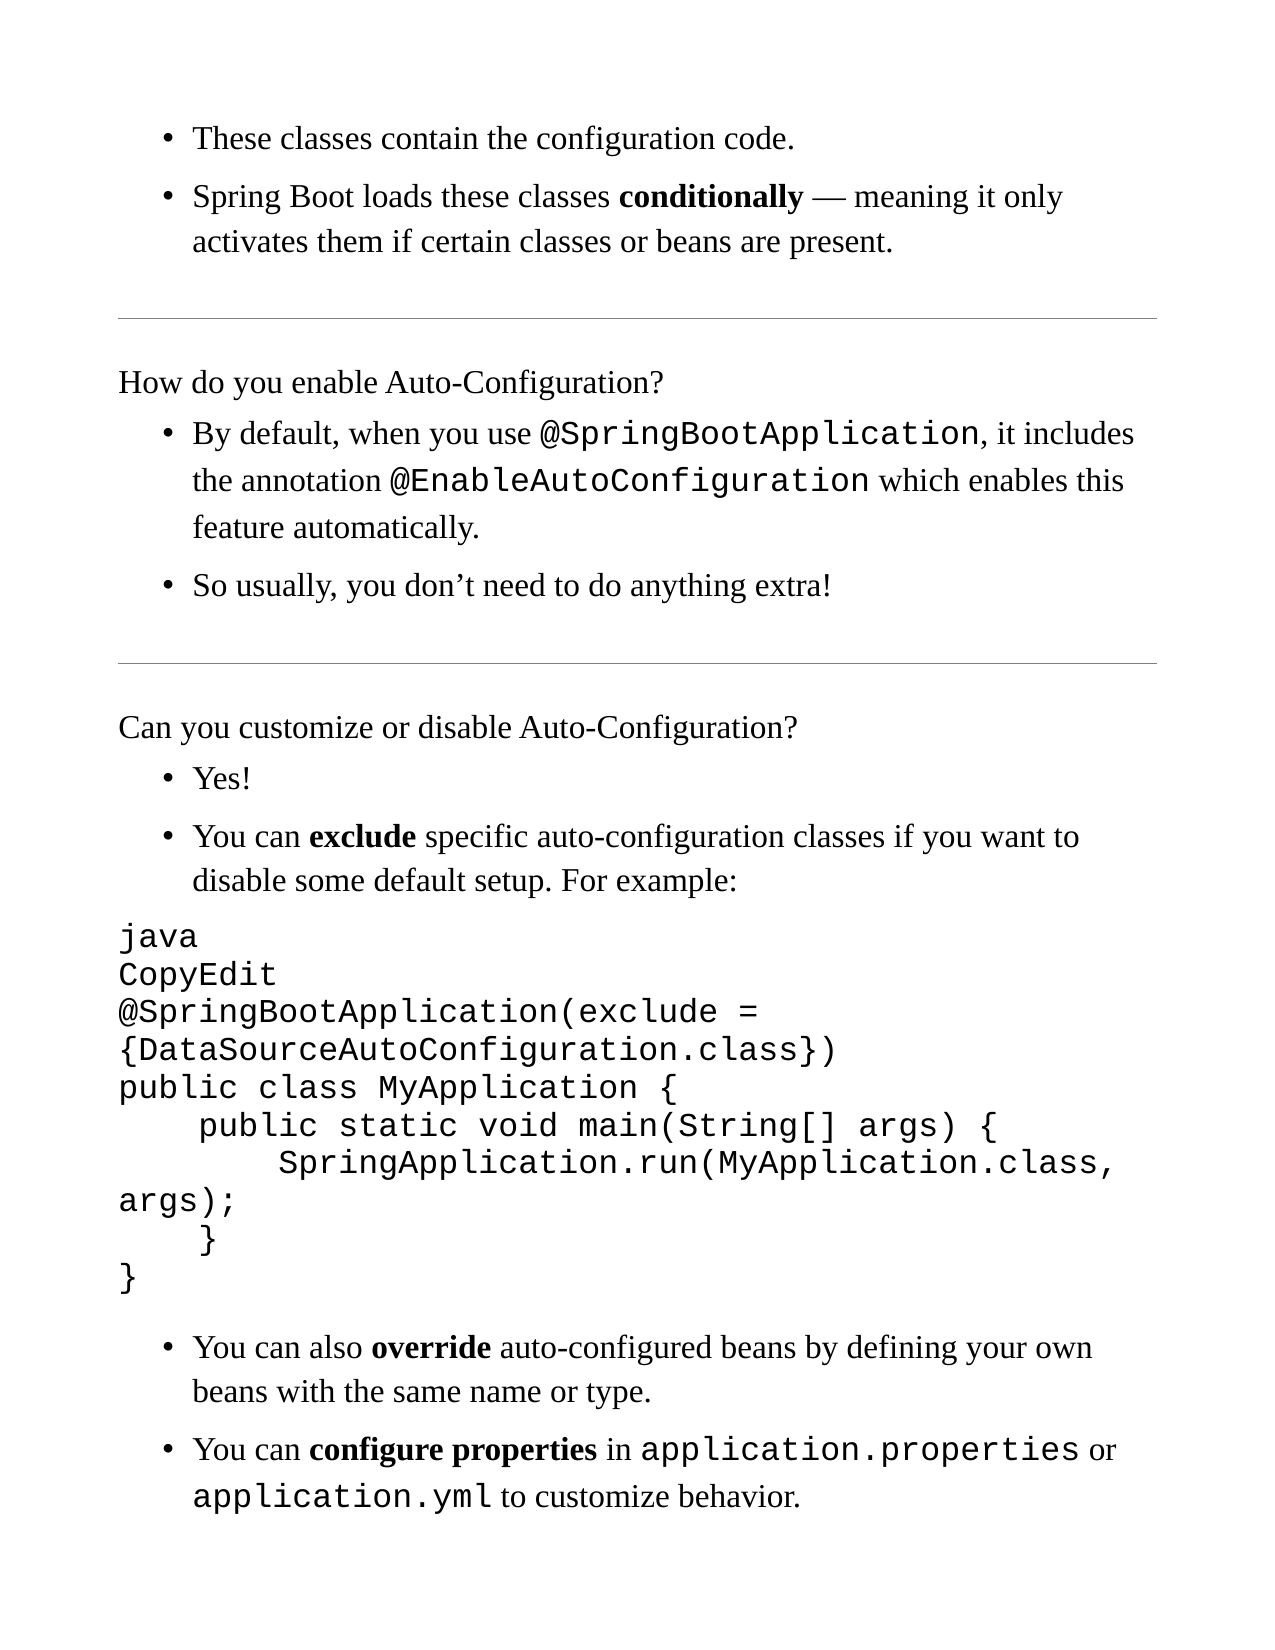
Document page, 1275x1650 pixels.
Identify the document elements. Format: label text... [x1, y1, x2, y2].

list So usually, you don’t need to do anything extra! [162, 566, 1157, 604]
list You can configure properties in application.properties or application.yml to customize behavior. [162, 1430, 1157, 1518]
text CopyEdit [118, 957, 1157, 995]
list You can exclude specific auto-configuration classes if you want to disable some default setup. For example: [162, 817, 1157, 899]
list These classes contain the configuration code. [162, 118, 1157, 156]
text } [118, 1260, 1157, 1297]
list You can also override auto-configured beans by defining your own beans with the same name or type. [162, 1327, 1157, 1409]
text public class MyApplication { [118, 1071, 1157, 1108]
subtitle Can you customize or disable Auto-Configuration? [118, 707, 1157, 746]
text @SpringBootApplication(exclude = {DataSourceAutoConfiguration.class}) [118, 995, 1157, 1071]
text public static void main(String[] args) { [118, 1108, 1157, 1146]
list By default, when you use @SpringBootApplication, it includes the annotation @EnableAutoConfiguration which enables this feature automatically. [162, 413, 1157, 545]
list Spring Boot loads these classes conditionally — meaning it only activates them if certain classes or beans are present. [162, 177, 1157, 259]
text } [118, 1222, 1157, 1260]
text SpringApplication.run(MyApplication.class, args); [118, 1146, 1157, 1222]
subtitle How do you enable Auto-Configuration? [118, 362, 1157, 401]
text java [118, 919, 1157, 957]
list Yes! [162, 758, 1157, 796]
